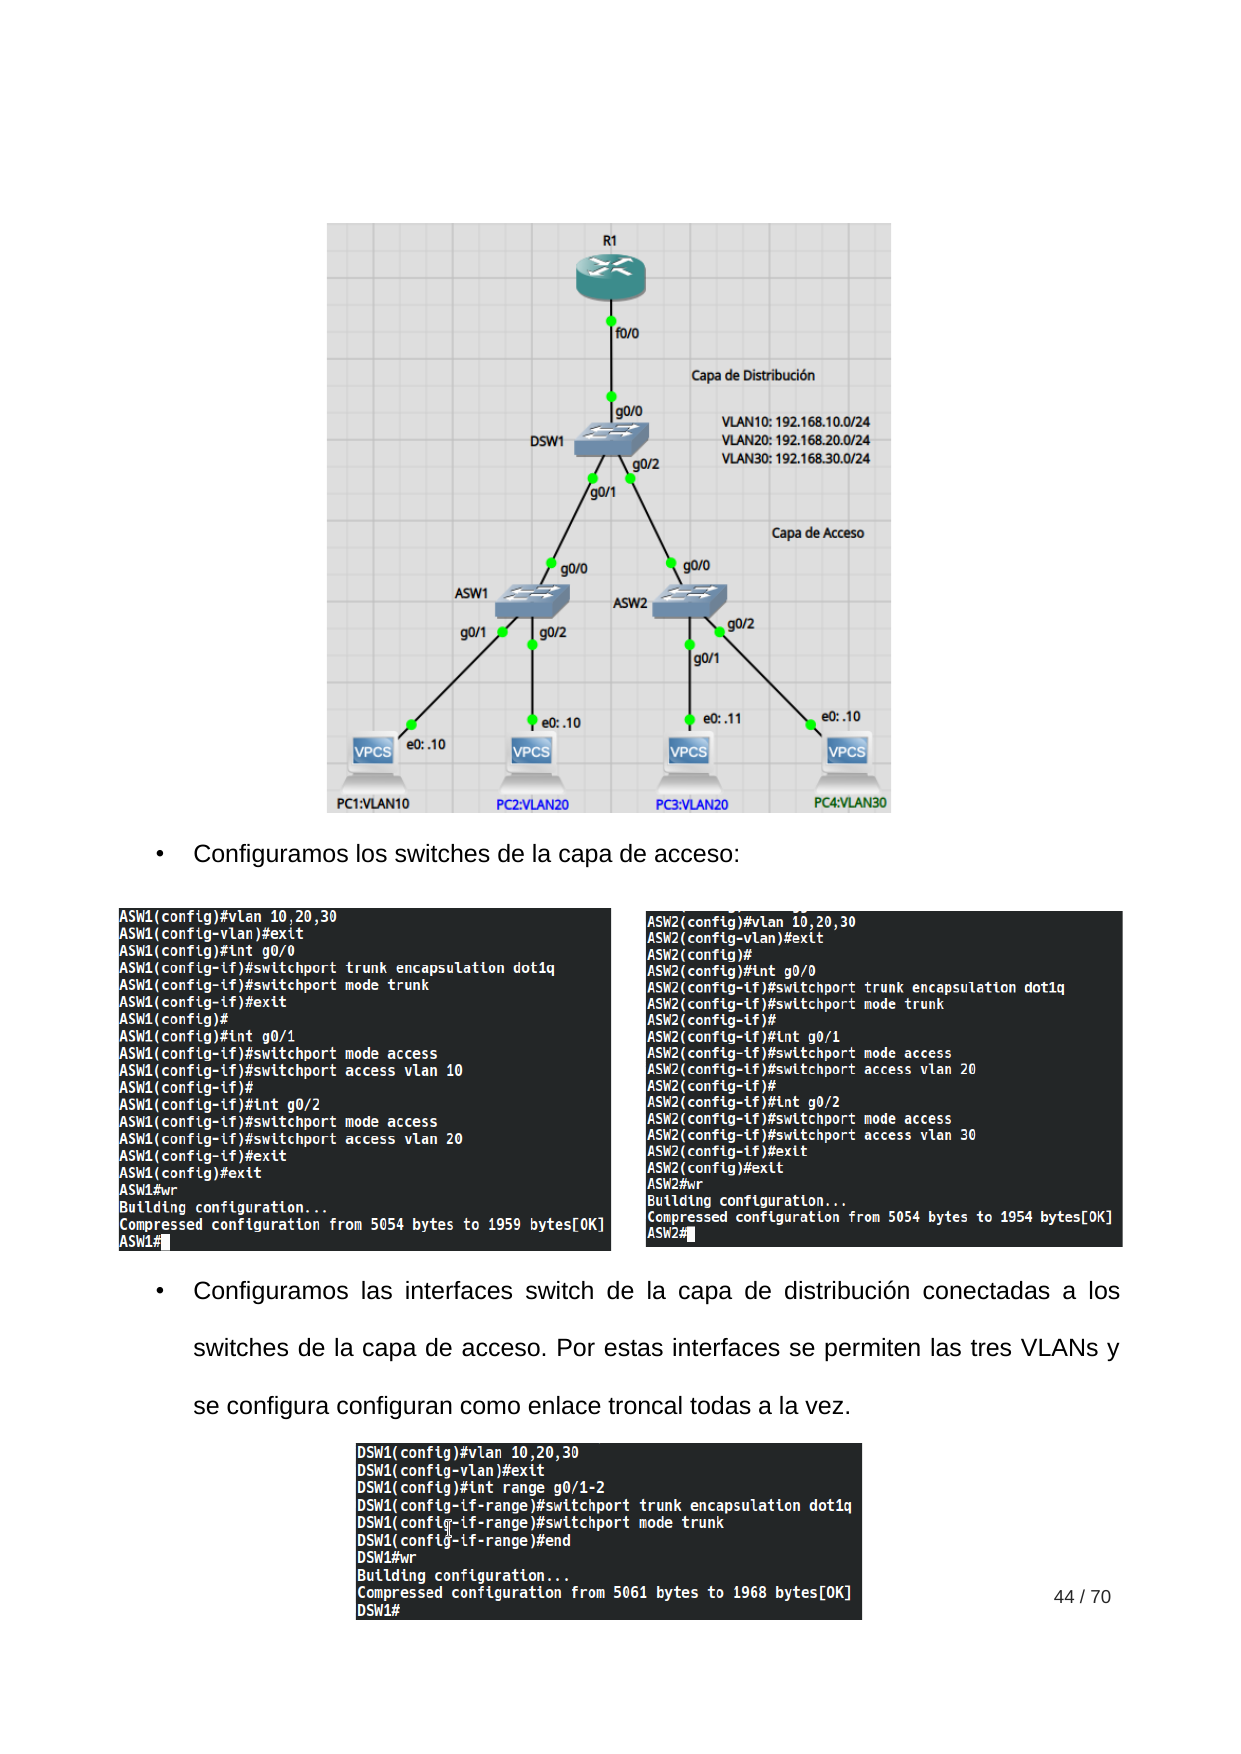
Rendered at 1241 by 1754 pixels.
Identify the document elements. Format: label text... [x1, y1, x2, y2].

list Configuramos los switches de la capa de acceso: [156, 839, 1122, 868]
picture [645, 911, 1123, 1247]
picture [118, 908, 612, 1251]
picture [326, 223, 892, 813]
list Configuramos las interfaces switch de la capa de distribución conectadas a los switches de la capa de acceso. Por estas interfaces se permiten las tres VLANs y se configura configuran como enlace troncal todas a la vez. [156, 1069, 1122, 1419]
picture [355, 1443, 863, 1620]
